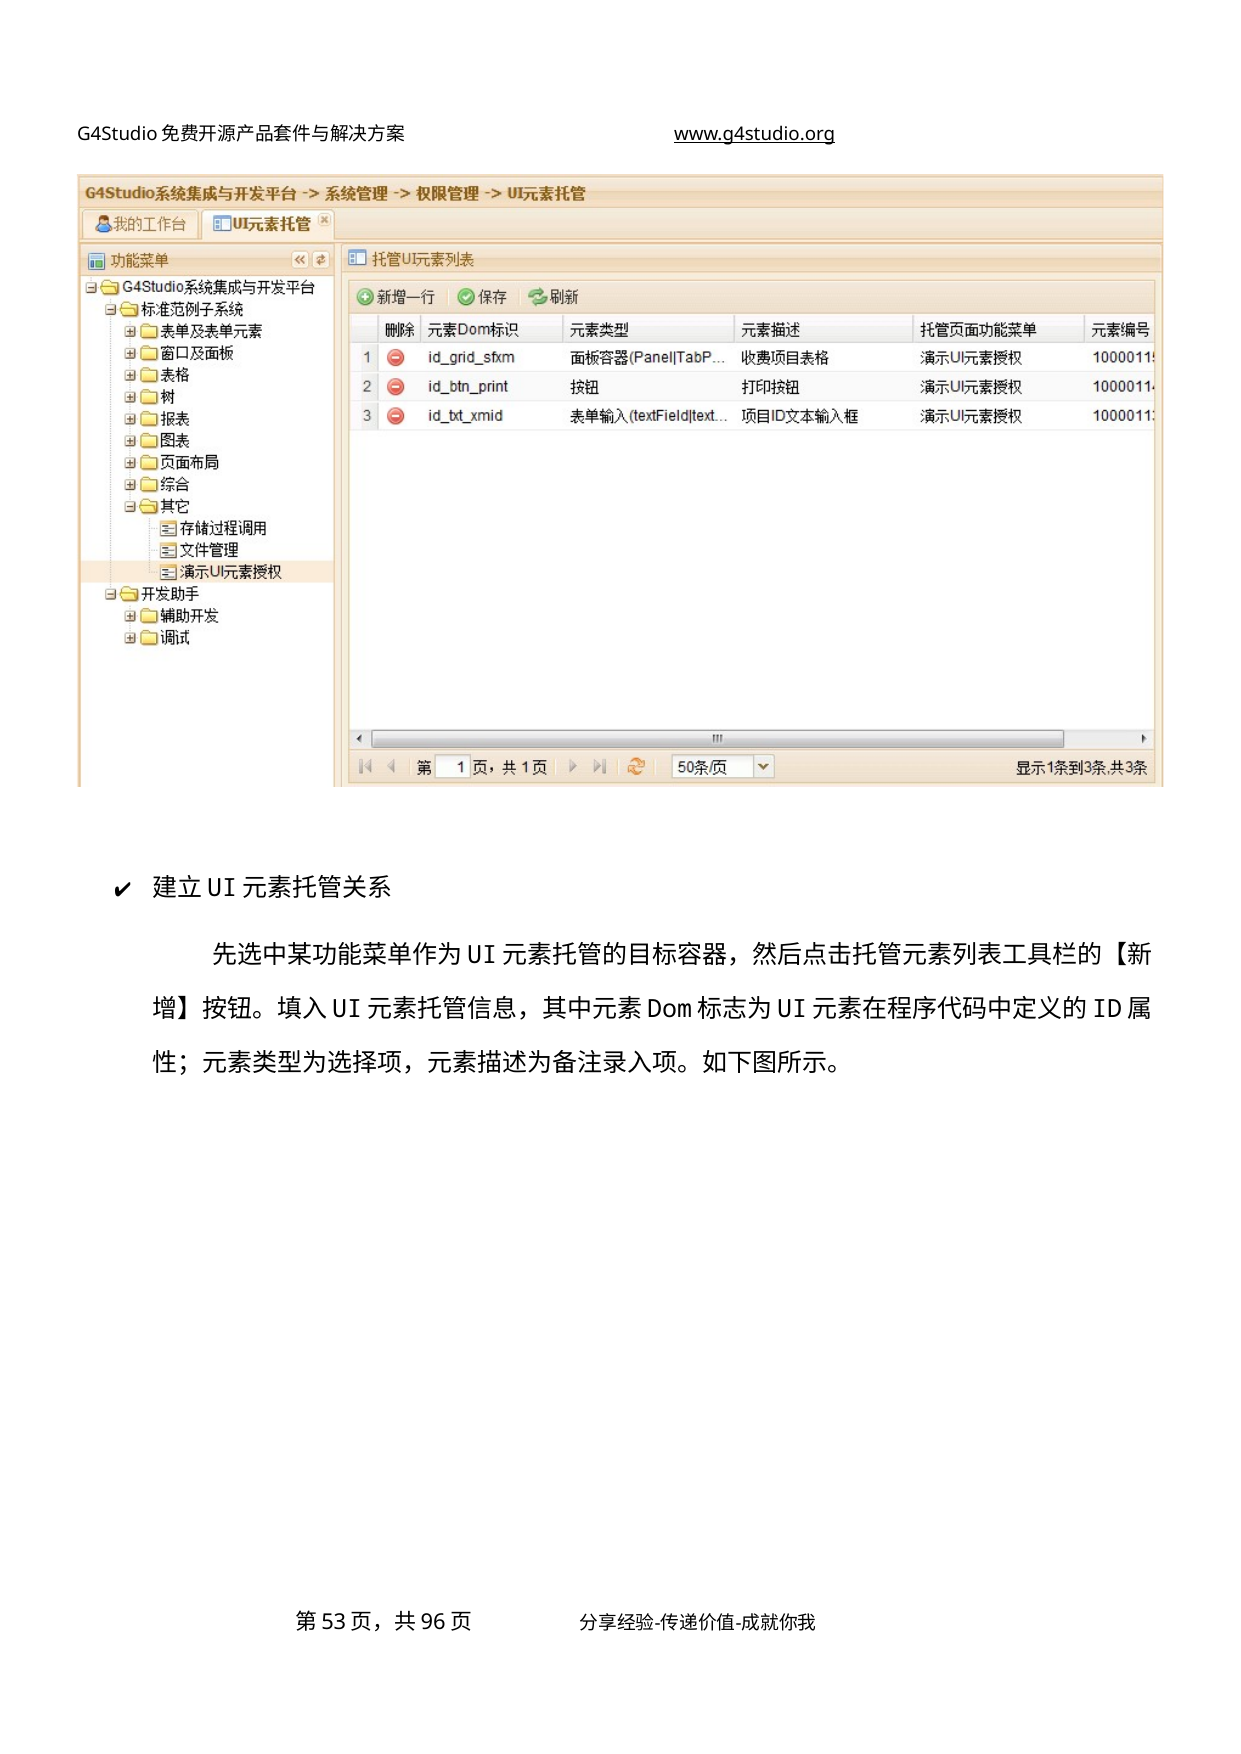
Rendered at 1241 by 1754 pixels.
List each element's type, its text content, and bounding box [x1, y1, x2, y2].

list 建立UI元素托管关系 [114, 867, 1163, 903]
picture [76, 174, 1164, 787]
list 先选中某功能菜单作为UI元素托管的目标容器，然后点击托管元素列表工具栏的【新增】按钮。填入UI元素托管信息，其中元素Dom标志为UI元素在程序代码中定义的ID属性；元素类型为选择项，元素描述为备注录入项。如下图所示。 [114, 934, 1163, 1079]
